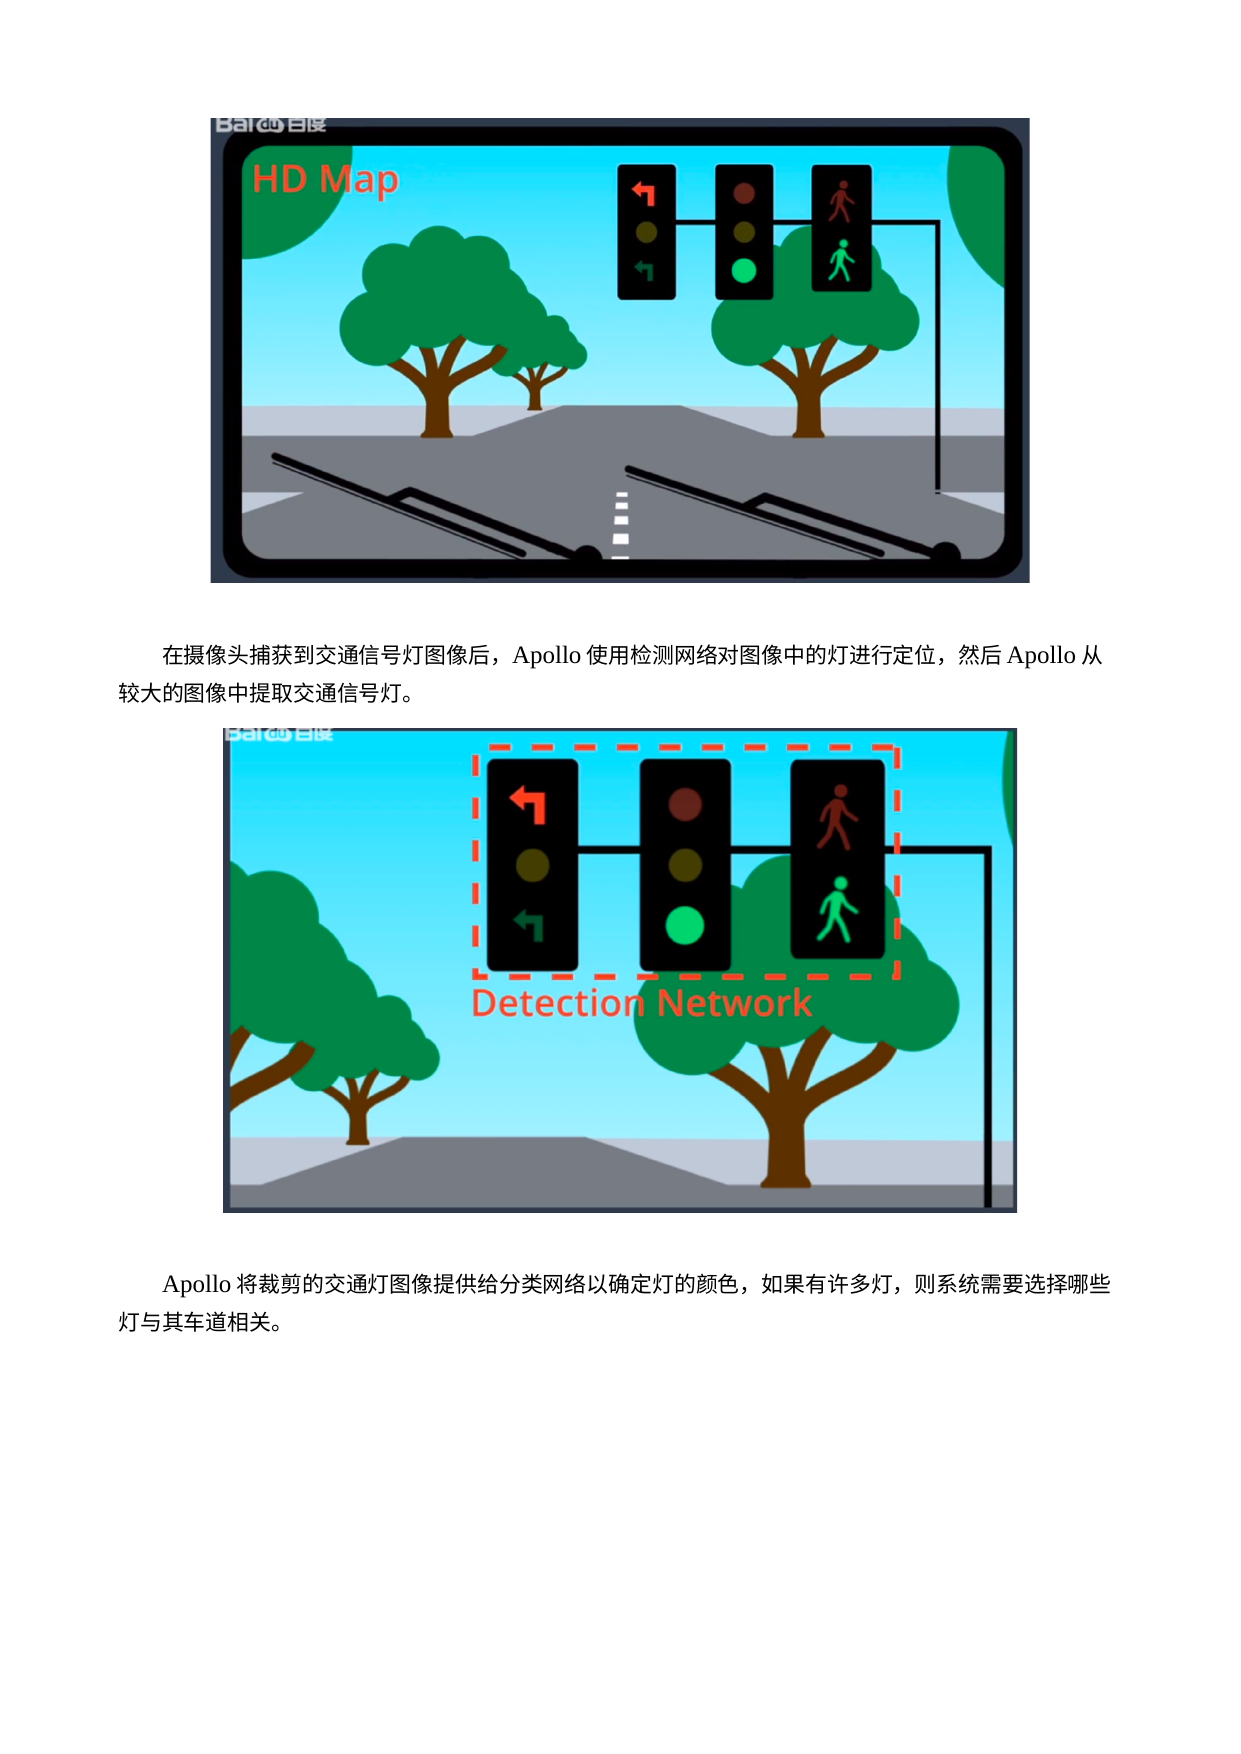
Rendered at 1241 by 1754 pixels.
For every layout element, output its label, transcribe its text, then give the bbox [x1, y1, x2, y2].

picture [223, 728, 1018, 1213]
text 在摄像头捕获到交通信号灯图像后，Apollo使用检测网络对图像中的灯进行定位，然后Apollo从较大的图像中提取交通信号灯。 [118, 638, 1122, 707]
text Apollo将裁剪的交通灯图像提供给分类网络以确定灯的颜色，如果有许多灯，则系统需要选择哪些灯与其车道相关。 [118, 1267, 1122, 1337]
picture [210, 118, 1030, 583]
